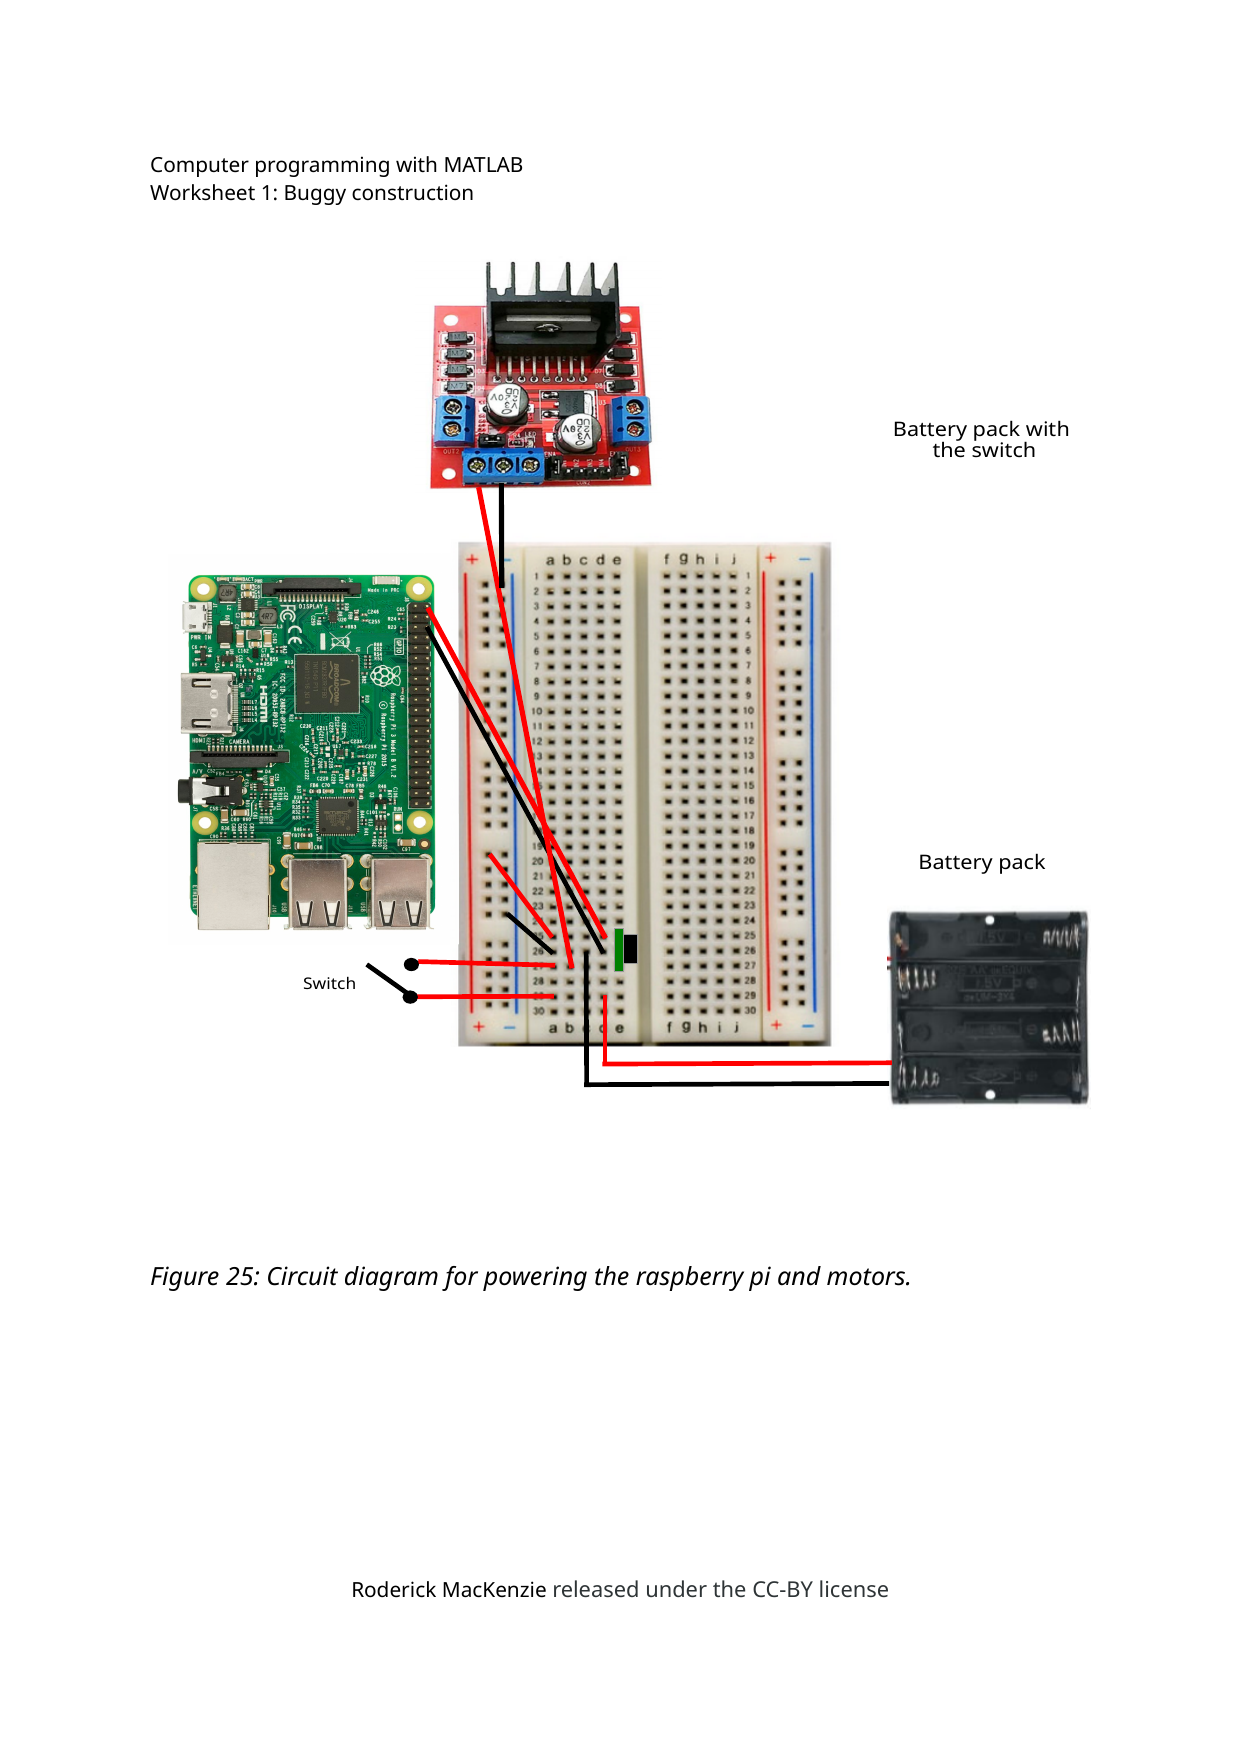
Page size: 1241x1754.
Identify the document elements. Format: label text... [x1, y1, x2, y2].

text Figure 25: Circuit diagram for powering the raspberry pi and motors. [150, 1258, 1100, 1292]
